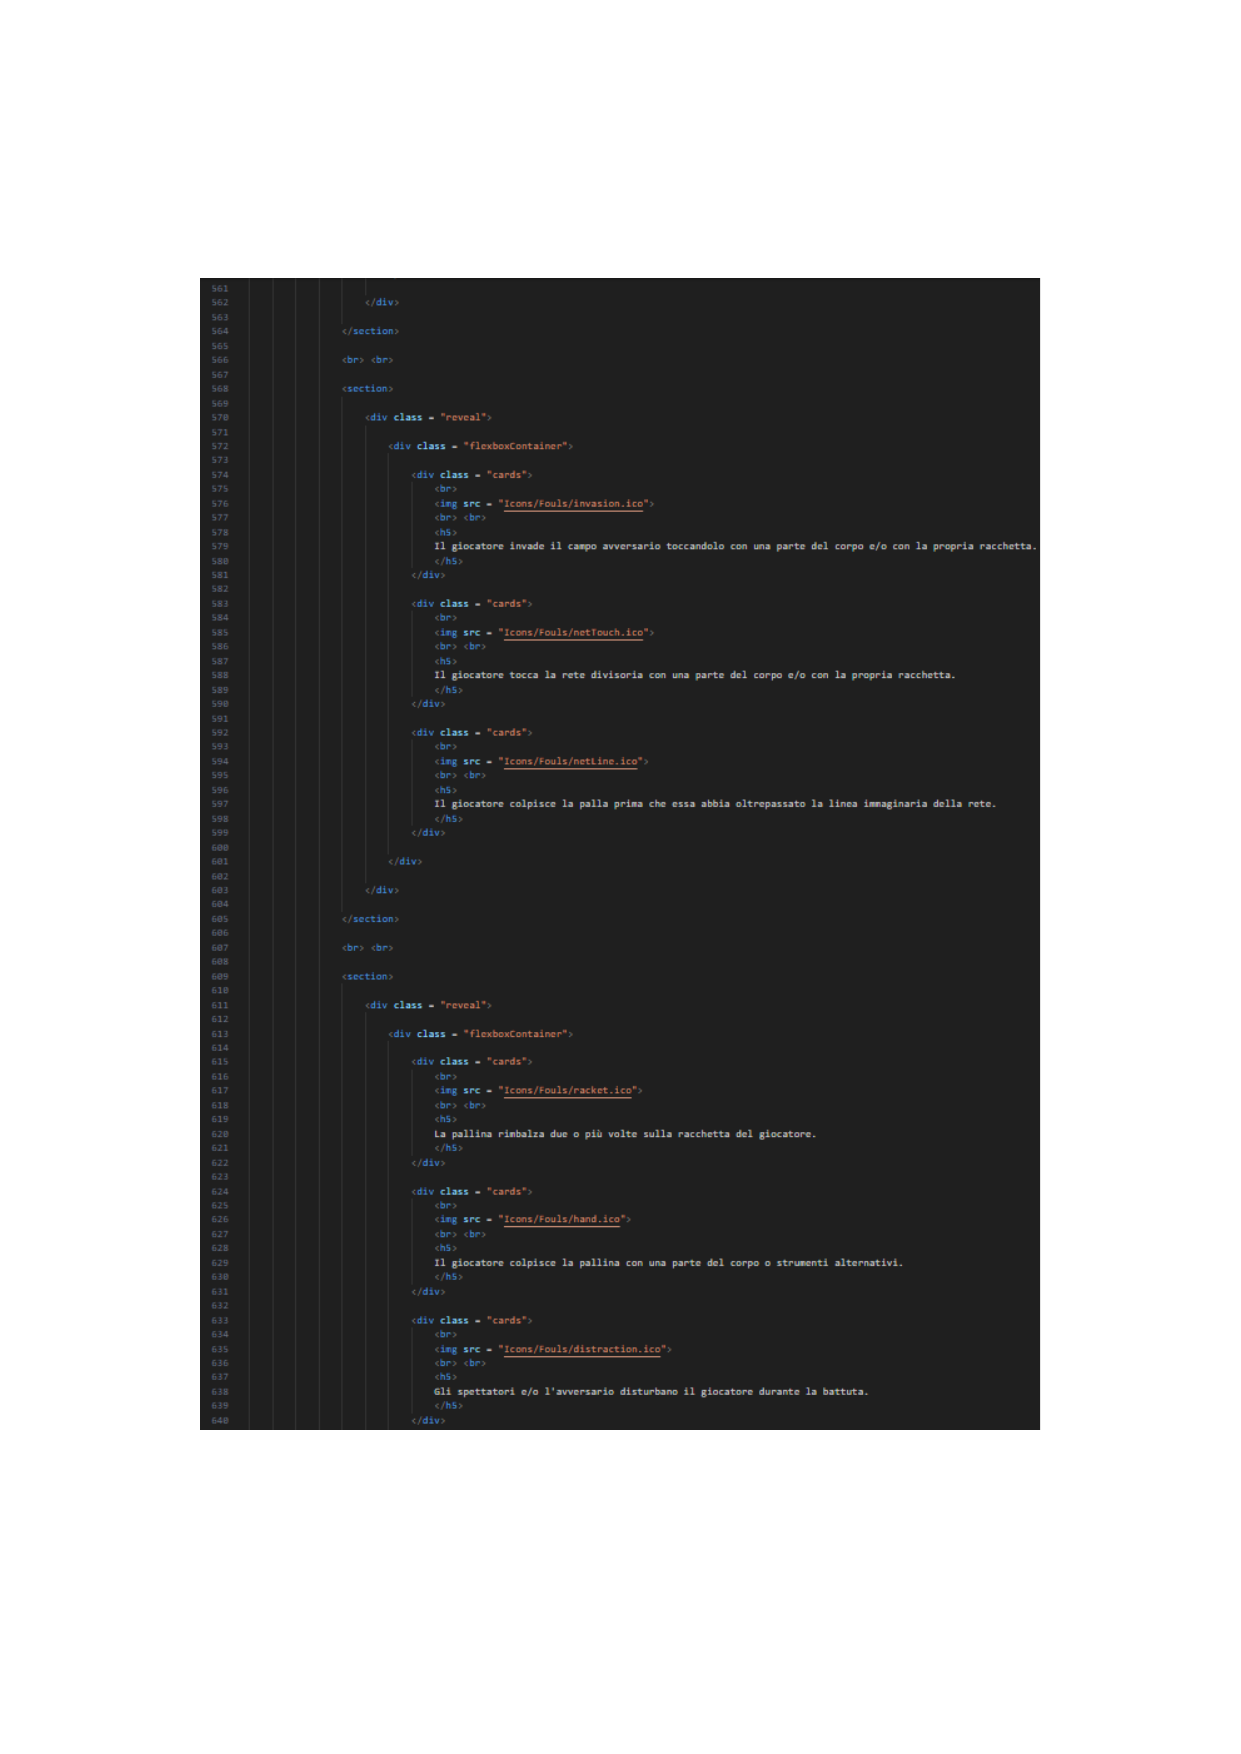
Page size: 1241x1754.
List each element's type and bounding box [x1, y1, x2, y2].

picture [200, 278, 1041, 1430]
